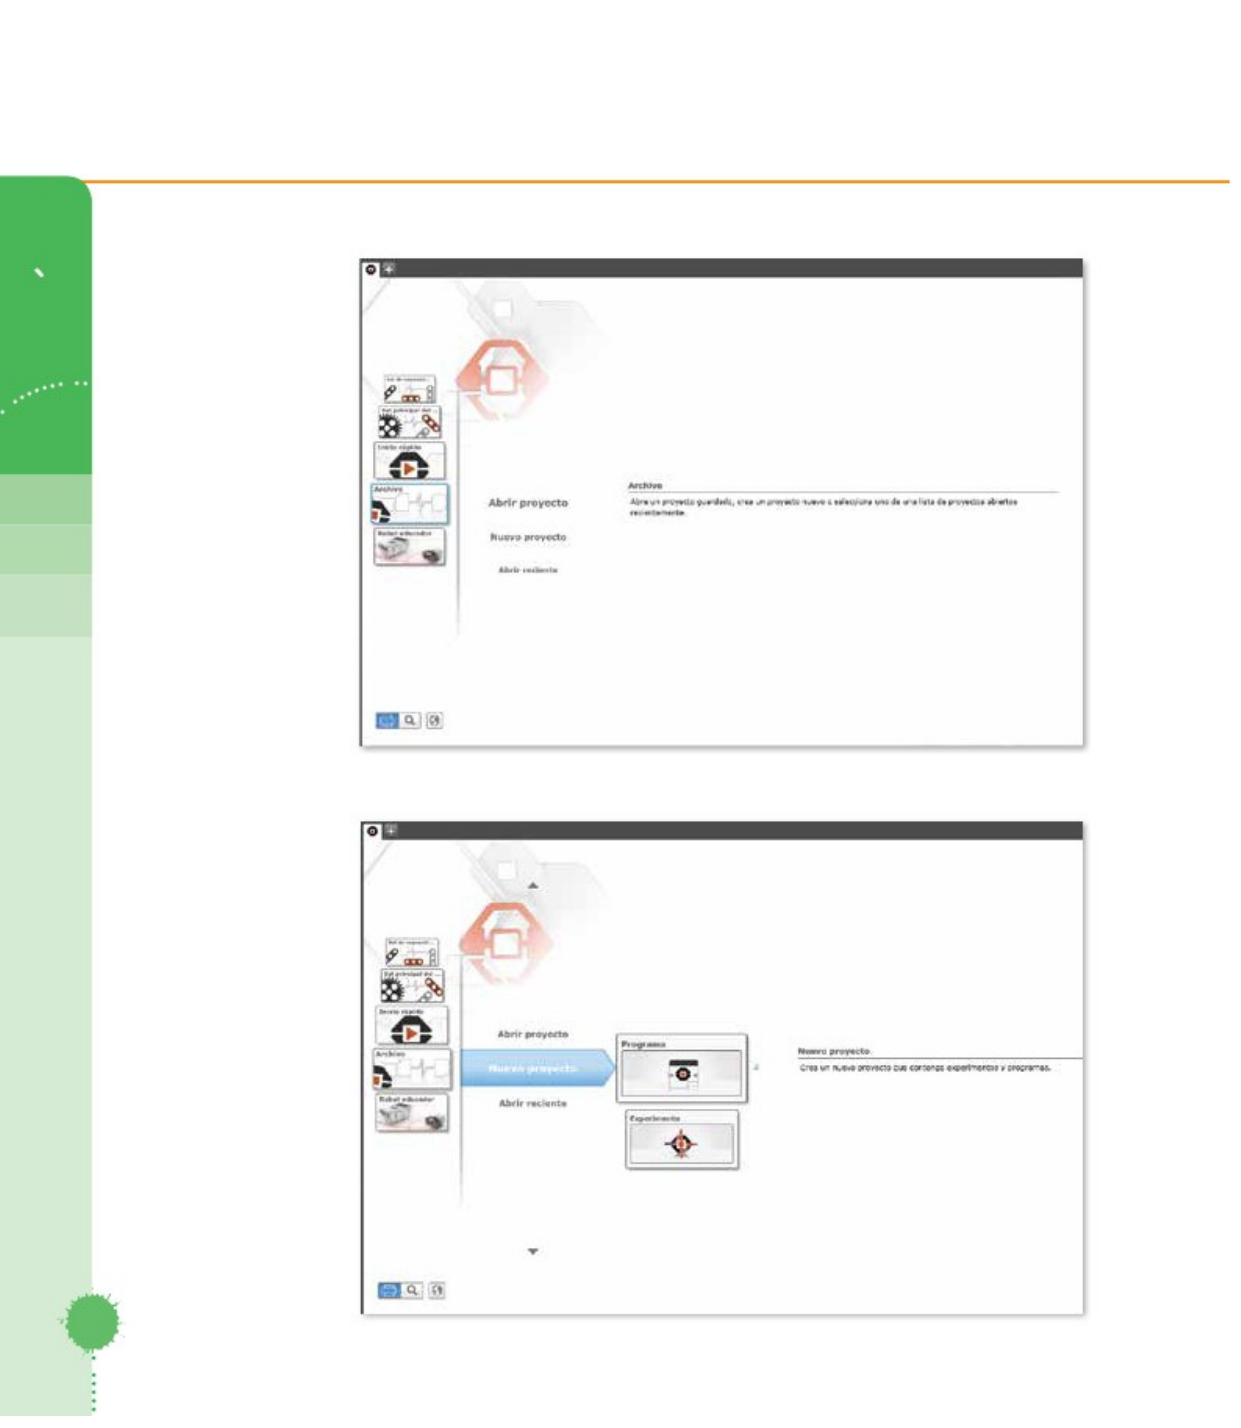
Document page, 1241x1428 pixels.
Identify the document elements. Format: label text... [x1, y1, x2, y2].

text SESION [1230, 256, 1240, 286]
text 25 [1230, 1321, 1240, 1348]
picture [0, 0, 1230, 1416]
text 2 [1230, 403, 1240, 474]
